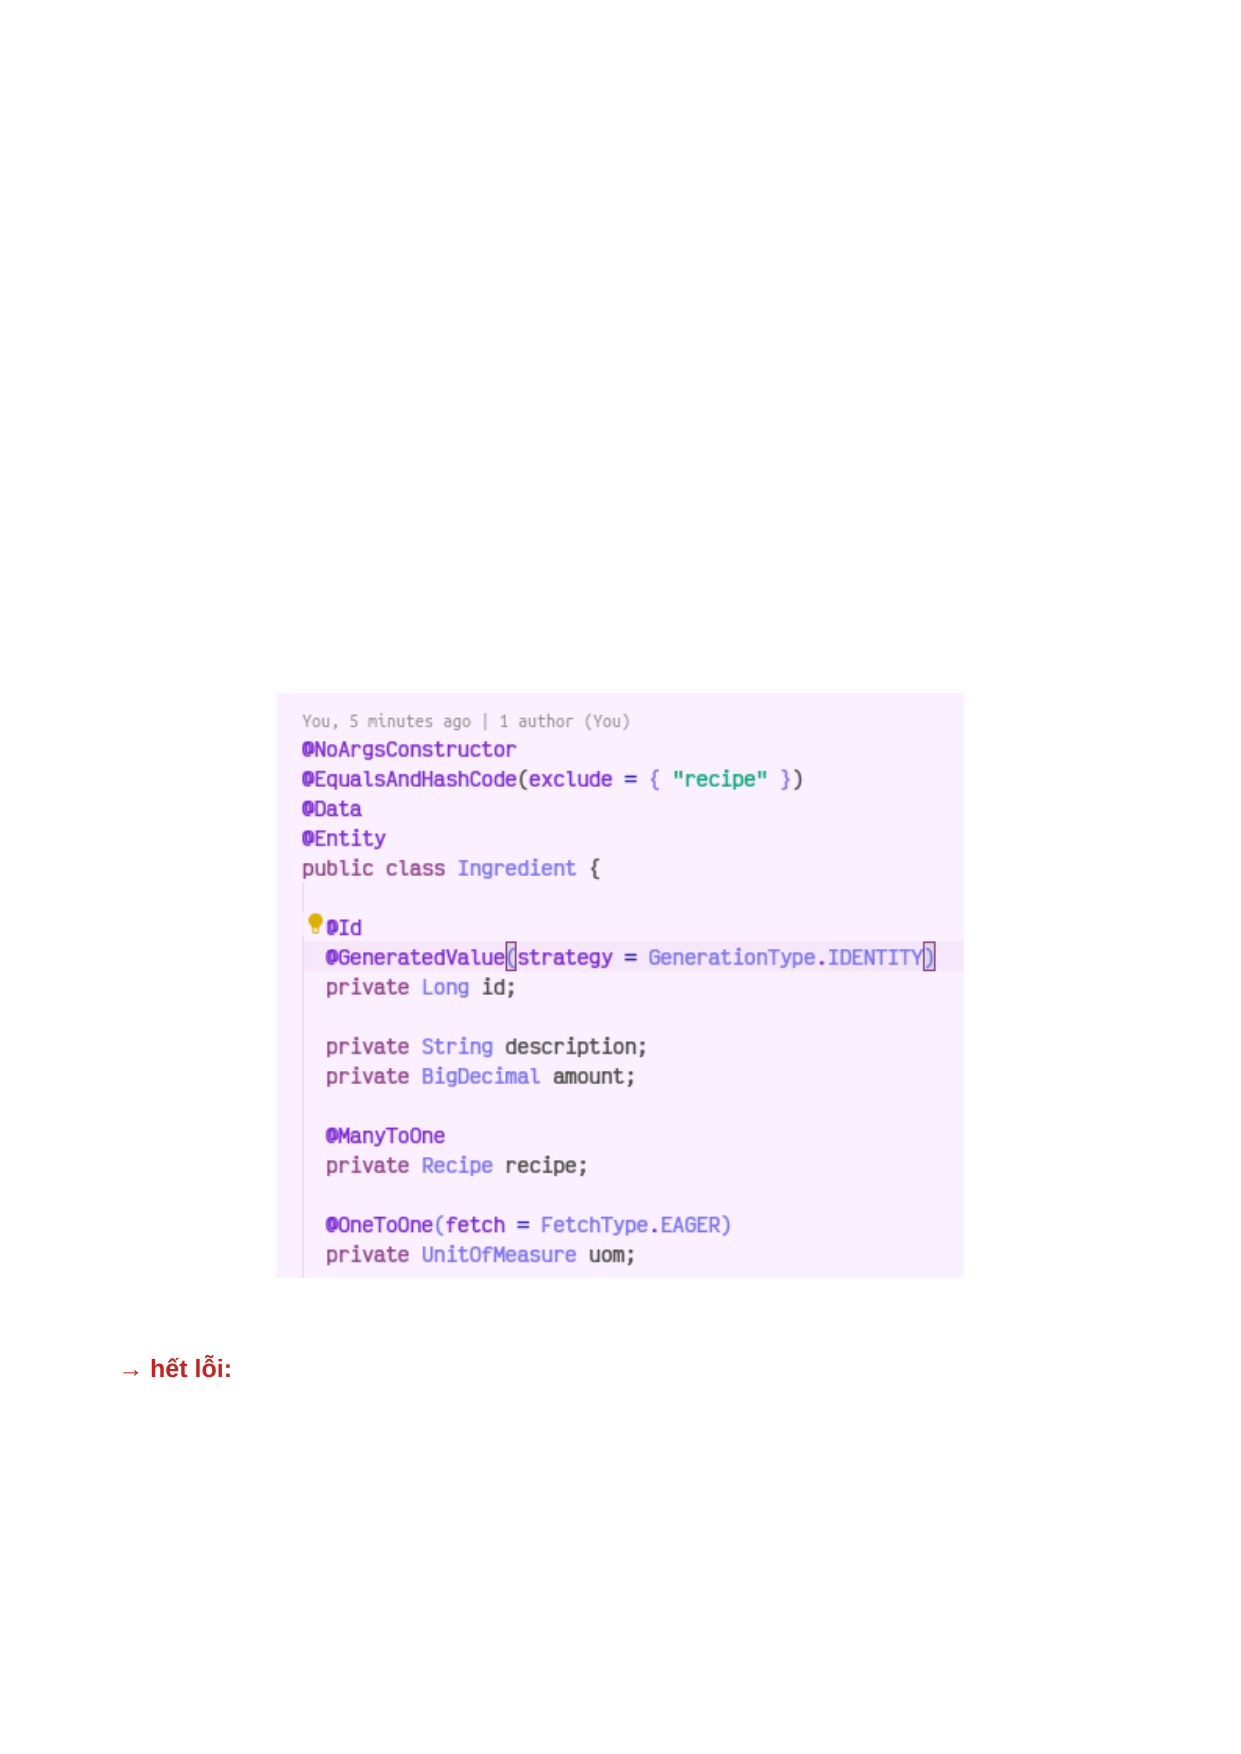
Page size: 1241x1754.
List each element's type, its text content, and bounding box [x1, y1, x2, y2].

text → hết lỗi: [118, 1354, 1122, 1383]
picture [276, 693, 964, 1278]
